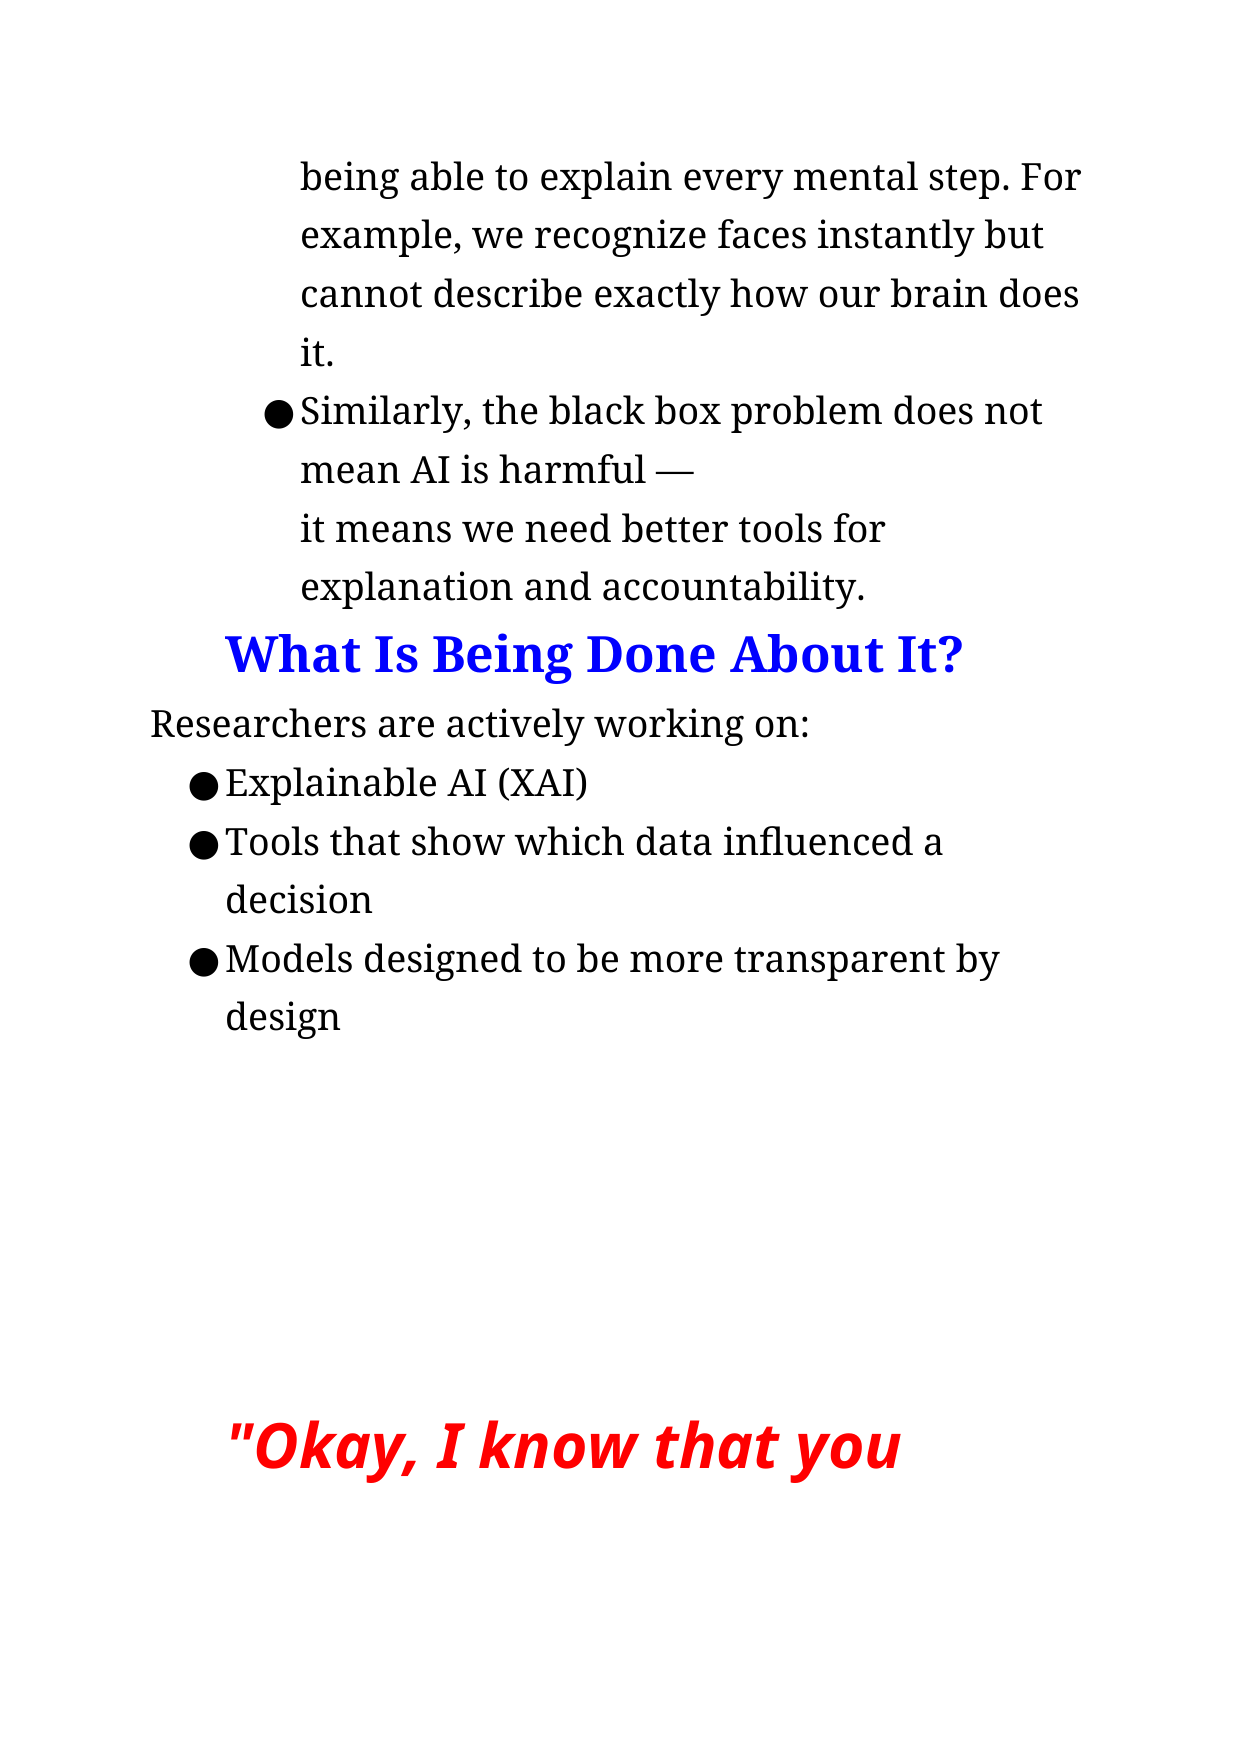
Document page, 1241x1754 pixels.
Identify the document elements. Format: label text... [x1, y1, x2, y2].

text Researchers are actively working on: [150, 697, 1090, 748]
list Explainable AI (XAI) [187, 756, 1090, 807]
text "Okay, I know that you [225, 1401, 1090, 1486]
list being able to explain every mental step. For example, we recognize faces instantly but cannot describe exactly how our brain does it. [262, 150, 1090, 377]
list Similarly, the black box problem does not mean AI is harmful — [262, 384, 1090, 494]
text What Is Being Done About It? [225, 619, 1090, 687]
text it means we need better tools for explanation and accountability. [300, 502, 1090, 612]
list Tools that show which data influenced a decision [187, 815, 1090, 924]
list Models designed to be more transparent by design [187, 932, 1090, 1042]
